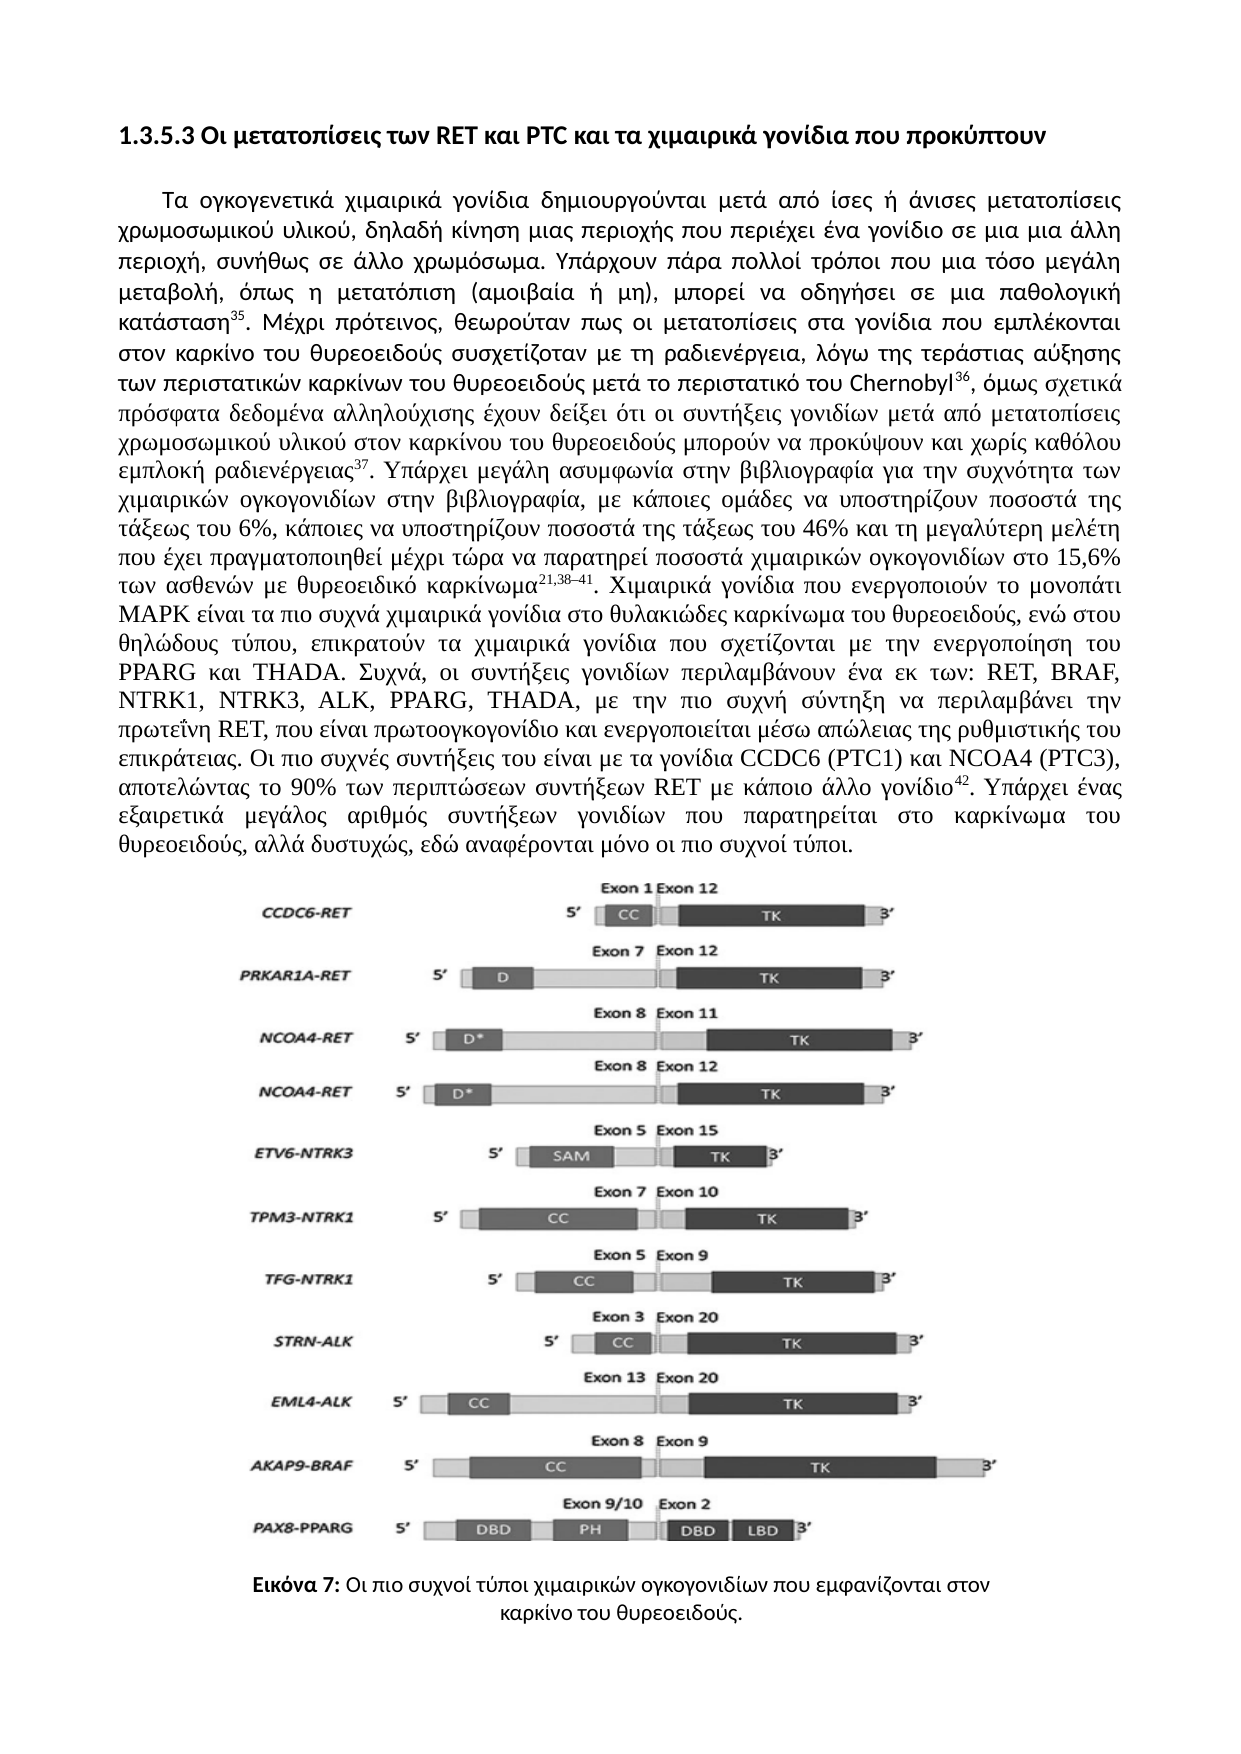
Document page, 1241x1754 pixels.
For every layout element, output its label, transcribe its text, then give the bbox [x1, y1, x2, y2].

picture [220, 883, 1021, 1541]
text Τα ογκογενετικά χιμαιρικά γονίδια δημιουργούνται μετά από ίσες ή άνισες μετατοπίσεις χρωμοσωμικού υλικού, δηλαδή κίνηση μιας περιοχής που περιέχει ένα γονίδιο σε μια μια άλλη περιοχή, συνήθως σε άλλο χρωμόσωμα. Υπάρχουν πάρα πολλοί τρόποι που μια τόσο μεγάλη μεταβολή, όπως η μετατόπιση (αμοιβαία ή μη), μπορεί να οδηγήσει σε μια παθολογική κατάσταση35. Μέχρι πρότεινος, θεωρούταν πως οι μετατοπίσεις στα γονίδια που εμπλέκονται στον καρκίνο του θυρεοειδούς συσχετίζοταν με τη ραδιενέργεια, λόγω της τεράστιας αύξησης των περιστατικών καρκίνων του θυρεοειδούς μετά το περιστατικό του Chernobyl36, όμως σχετικά πρόσφατα δεδομένα αλληλούχισης έχουν δείξει ότι οι συντήξεις γονιδίων μετά από μετατοπίσεις χρωμοσωμικού υλικού στον καρκίνου του θυρεοειδούς μπορούν να προκύψουν και χωρίς καθόλου εμπλοκή ραδιενέργειας37. Υπάρχει μεγάλη ασυμφωνία στην βιβλιογραφία για την συχνότητα των χιμαιρικών ογκογονιδίων στην βιβλιογραφία, με κάποιες ομάδες να υποστηρίζουν ποσοστά της τάξεως του 6%, κάποιες να υποστηρίζουν ποσοστά της τάξεως του 46% και τη μεγαλύτερη μελέτη που έχει πραγματοποιηθεί μέχρι τώρα να παρατηρεί ποσοστά χιμαιρικών ογκογονιδίων στο 15,6% των ασθενών με θυρεοειδικό καρκίνωμα21,38–41. Χιμαιρικά γονίδια που ενεργοποιούν το μονοπάτι MAPK είναι τα πιο συχνά χιμαιρικά γονίδια στο θυλακιώδες καρκίνωμα του θυρεοειδούς, ενώ στου θηλώδους τύπου, επικρατούν τα χιμαιρικά γονίδια που σχετίζονται με την ενεργοποίηση του PPARG και THADA. Συχνά, οι συντήξεις γονιδίων περιλαμβάνουν ένα εκ των: RET, BRAF, NTRK1, NTRK3, ALK, PPARG, THADA, με την πιο συχνή σύντηξη να περιλαμβάνει την πρωτεΐνη RET, που είναι πρωτοογκογονίδιο και ενεργοποιείται μέσω απώλειας της ρυθμιστικής του επικράτειας. Οι πιο συχνές συντήξεις του είναι με τα γονίδια CCDC6 (PTC1) και NCOA4 (PTC3), αποτελώντας το 90% των περιπτώσεων συντήξεων RET με κάποιο άλλο γονίδιο42. Υπάρχει ένας εξαιρετικά μεγάλος αριθμός συντήξεων γονιδίων που παρατηρείται στο καρκίνωμα του θυρεοειδούς, αλλά δυστυχώς, εδώ αναφέρονται μόνο οι πιο συχνοί τύποι. [118, 184, 1122, 858]
subtitle 1.3.5.3 Οι μετατοπίσεις των RET και PTC και τα χιμαιρικά γονίδια που προκύπτουν [118, 118, 1122, 151]
